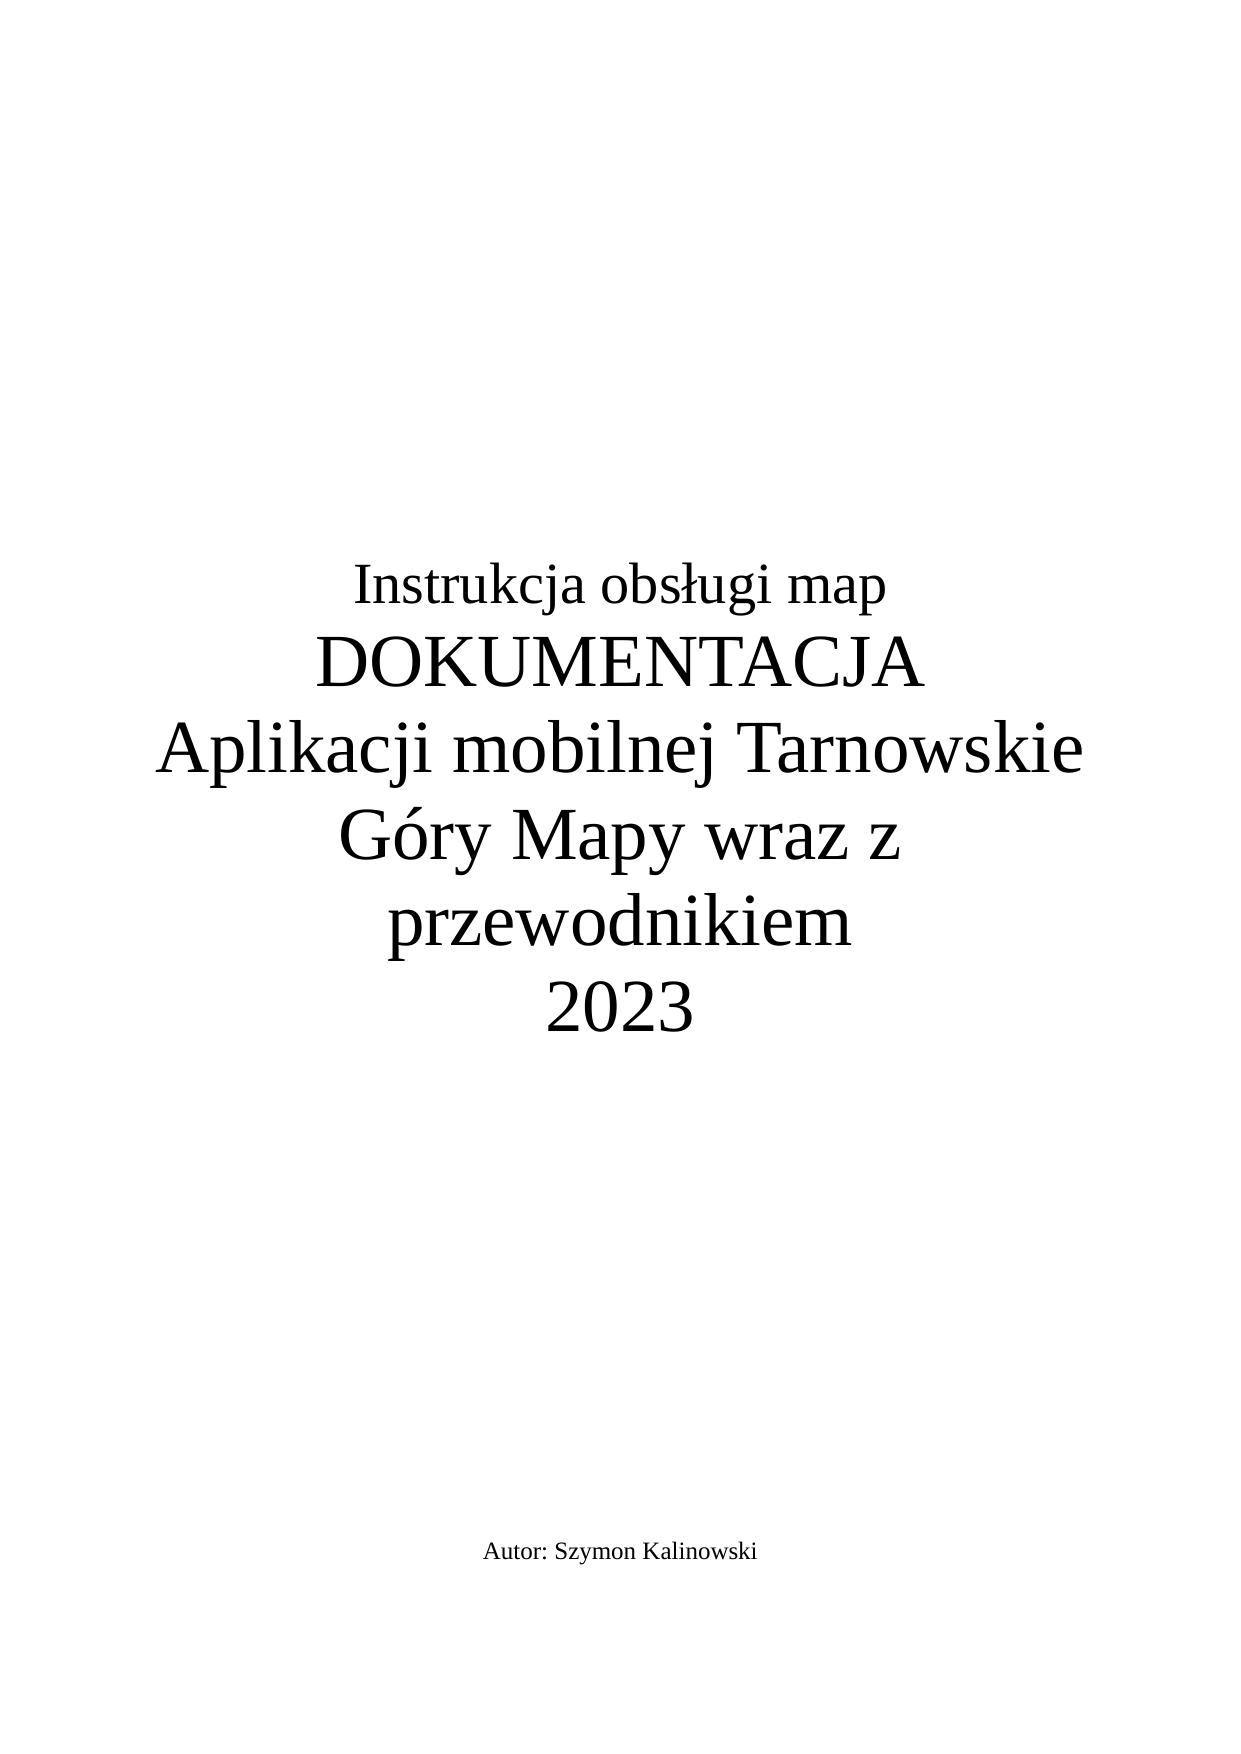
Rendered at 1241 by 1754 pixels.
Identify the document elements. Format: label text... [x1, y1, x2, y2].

text DOKUMENTACJA [118, 616, 1122, 703]
text Autor: Szymon Kalinowski [118, 1536, 1122, 1565]
text 2023 [118, 961, 1122, 1048]
text Instrukcja obsługi map [118, 549, 1122, 616]
text Aplikacji mobilnej Tarnowskie Góry Mapy wraz z przewodnikiem [118, 703, 1122, 961]
